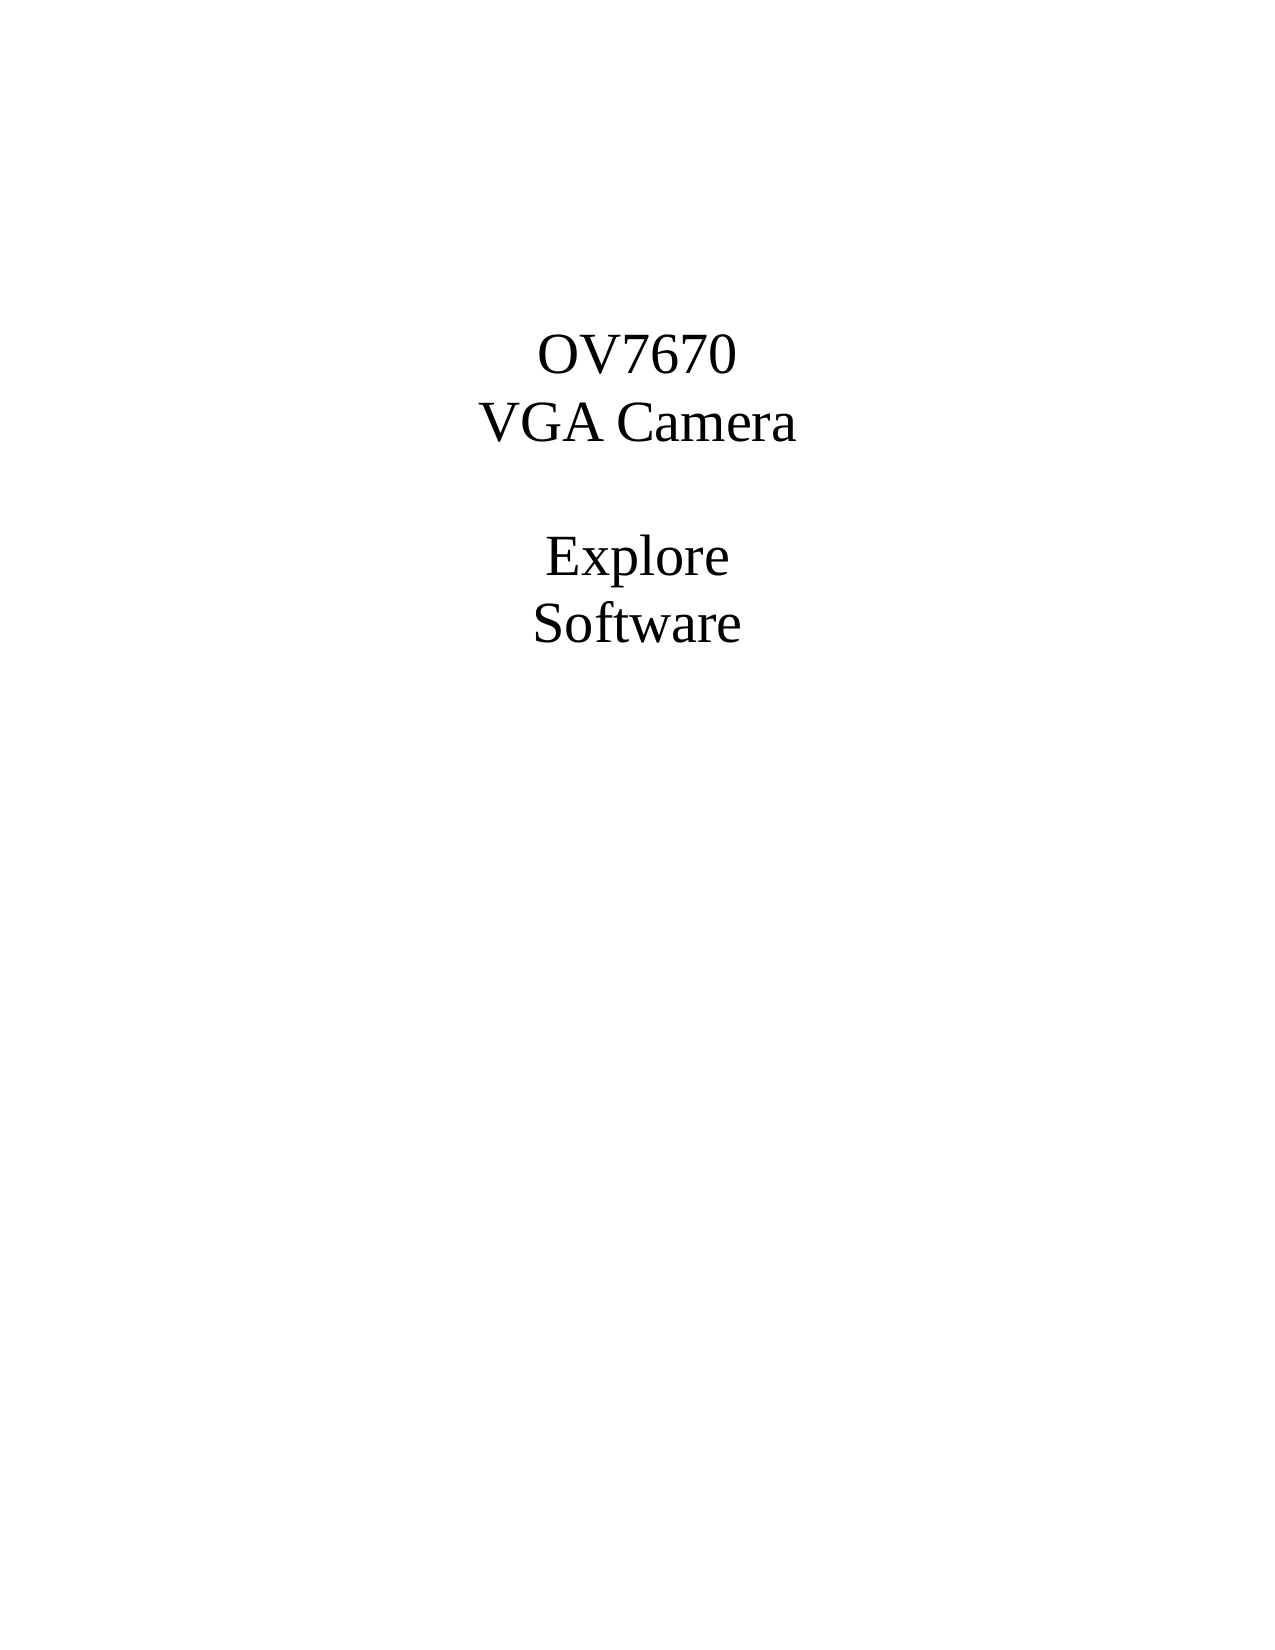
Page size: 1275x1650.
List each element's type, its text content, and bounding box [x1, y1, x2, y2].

text OV7670 [118, 319, 1157, 386]
text Explore [118, 521, 1157, 588]
text VGA Camera [118, 386, 1157, 453]
text Software [118, 588, 1157, 655]
